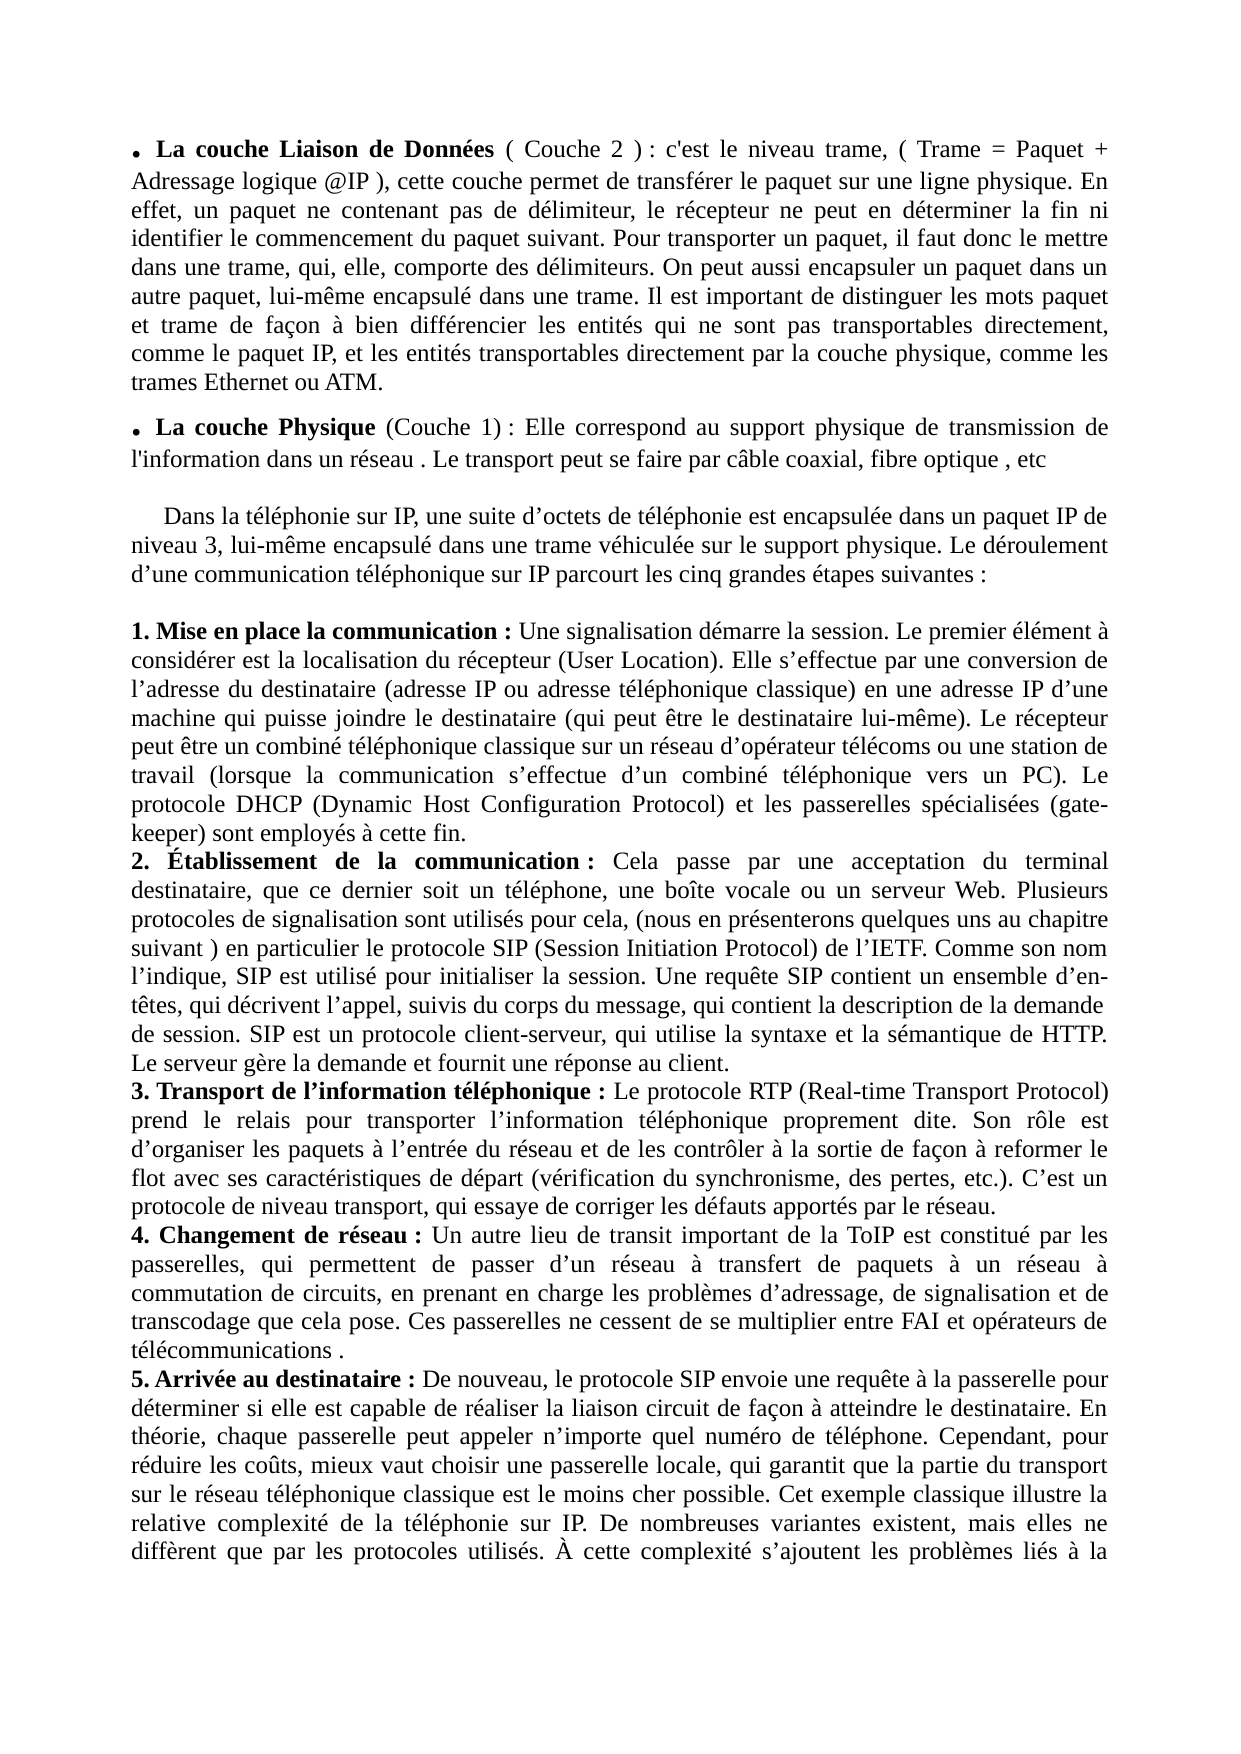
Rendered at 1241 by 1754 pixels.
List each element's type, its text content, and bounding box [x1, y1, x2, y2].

text de session. SIP est un protocole client-serveur, qui utilise la syntaxe et la sémantique de HTTP. Le serveur gère la demande et fournit une réponse au client. [131, 1019, 1109, 1076]
text 3. Transport de l’information téléphonique : Le protocole RTP (Real-time Transport Protocol) prend le relais pour transporter l’information téléphonique proprement dite. Son rôle est d’organiser les paquets à l’entrée du réseau et de les contrôler à la sortie de façon à reformer le flot avec ses caractéristiques de départ (vérification du synchronisme, des pertes, etc.). C’est un protocole de niveau transport, qui essaye de corriger les défauts apportés par le réseau. [131, 1076, 1109, 1220]
text 1. Mise en place la communication : Une signalisation démarre la session. Le premier élément à considérer est la localisation du récepteur (User Location). Elle s’effectue par une conversion de l’adresse du destinataire (adresse IP ou adresse téléphonique classique) en une adresse IP d’une machine qui puisse joindre le destinataire (qui peut être le destinataire lui-même). Le récepteur peut être un combiné téléphonique classique sur un réseau d’opérateur télécoms ou une station de travail (lorsque la communication s’effectue d’un combiné téléphonique vers un PC). Le protocole DHCP (Dynamic Host Configuration Protocol) et les passerelles spécialisées (gate- keeper) sont employés à cette fin. [131, 616, 1109, 846]
text . La couche Physique (Couche 1) : Elle correspond au support physique de transmission de l'information dans un réseau . Le transport peut se faire par câble coaxial, fibre optique , etc [131, 396, 1109, 473]
text . La couche Liaison de Données ( Couche 2 ) : c'est le niveau trame, ( Trame = Paquet + Adressage logique @IP ), cette couche permet de transférer le paquet sur une ligne physique. En effet, un paquet ne contenant pas de délimiteur, le récepteur ne peut en déterminer la fin ni identifier le commencement du paquet suivant. Pour transporter un paquet, il faut donc le mettre dans une trame, qui, elle, comporte des délimiteurs. On peut aussi encapsuler un paquet dans un autre paquet, lui-même encapsulé dans une trame. Il est important de distinguer les mots paquet et trame de façon à bien différencier les entités qui ne sont pas transportables directement, comme le paquet IP, et les entités transportables directement par la couche physique, comme les trames Ethernet ou ATM. [131, 118, 1109, 396]
text 5. Arrivée au destinataire : De nouveau, le protocole SIP envoie une requête à la passerelle pour déterminer si elle est capable de réaliser la liaison circuit de façon à atteindre le destinataire. En théorie, chaque passerelle peut appeler n’importe quel numéro de téléphone. Cependant, pour réduire les coûts, mieux vaut choisir une passerelle locale, qui garantit que la partie du transport sur le réseau téléphonique classique est le moins cher possible. Cet exemple classique illustre la relative complexité de la téléphonie sur IP. De nombreuses variantes existent, mais elles ne diffèrent que par les protocoles utilisés. À cette complexité s’ajoutent les problèmes liés à la [131, 1364, 1109, 1565]
text Dans la téléphonie sur IP, une suite d’octets de téléphonie est encapsulée dans un paquet IP de niveau 3, lui-même encapsulé dans une trame véhiculée sur le support physique. Le déroulement d’une communication téléphonique sur IP parcourt les cinq grandes étapes suivantes : [131, 501, 1109, 588]
text 2. Établissement de la communication : Cela passe par une acceptation du terminal destinataire, que ce dernier soit un téléphone, une boîte vocale ou un serveur Web. Plusieurs protocoles de signalisation sont utilisés pour cela, (nous en présenterons quelques uns au chapitre suivant ) en particulier le protocole SIP (Session Initiation Protocol) de l’IETF. Comme son nom l’indique, SIP est utilisé pour initialiser la session. Une requête SIP contient un ensemble d’en-têtes, qui décrivent l’appel, suivis du corps du message, qui contient la description de la demande [131, 846, 1109, 1019]
text 4. Changement de réseau : Un autre lieu de transit important de la ToIP est constitué par les passerelles, qui permettent de passer d’un réseau à transfert de paquets à un réseau à commutation de circuits, en prenant en charge les problèmes d’adressage, de signalisation et de transcodage que cela pose. Ces passerelles ne cessent de se multiplier entre FAI et opérateurs de télécommunications . [131, 1220, 1109, 1364]
